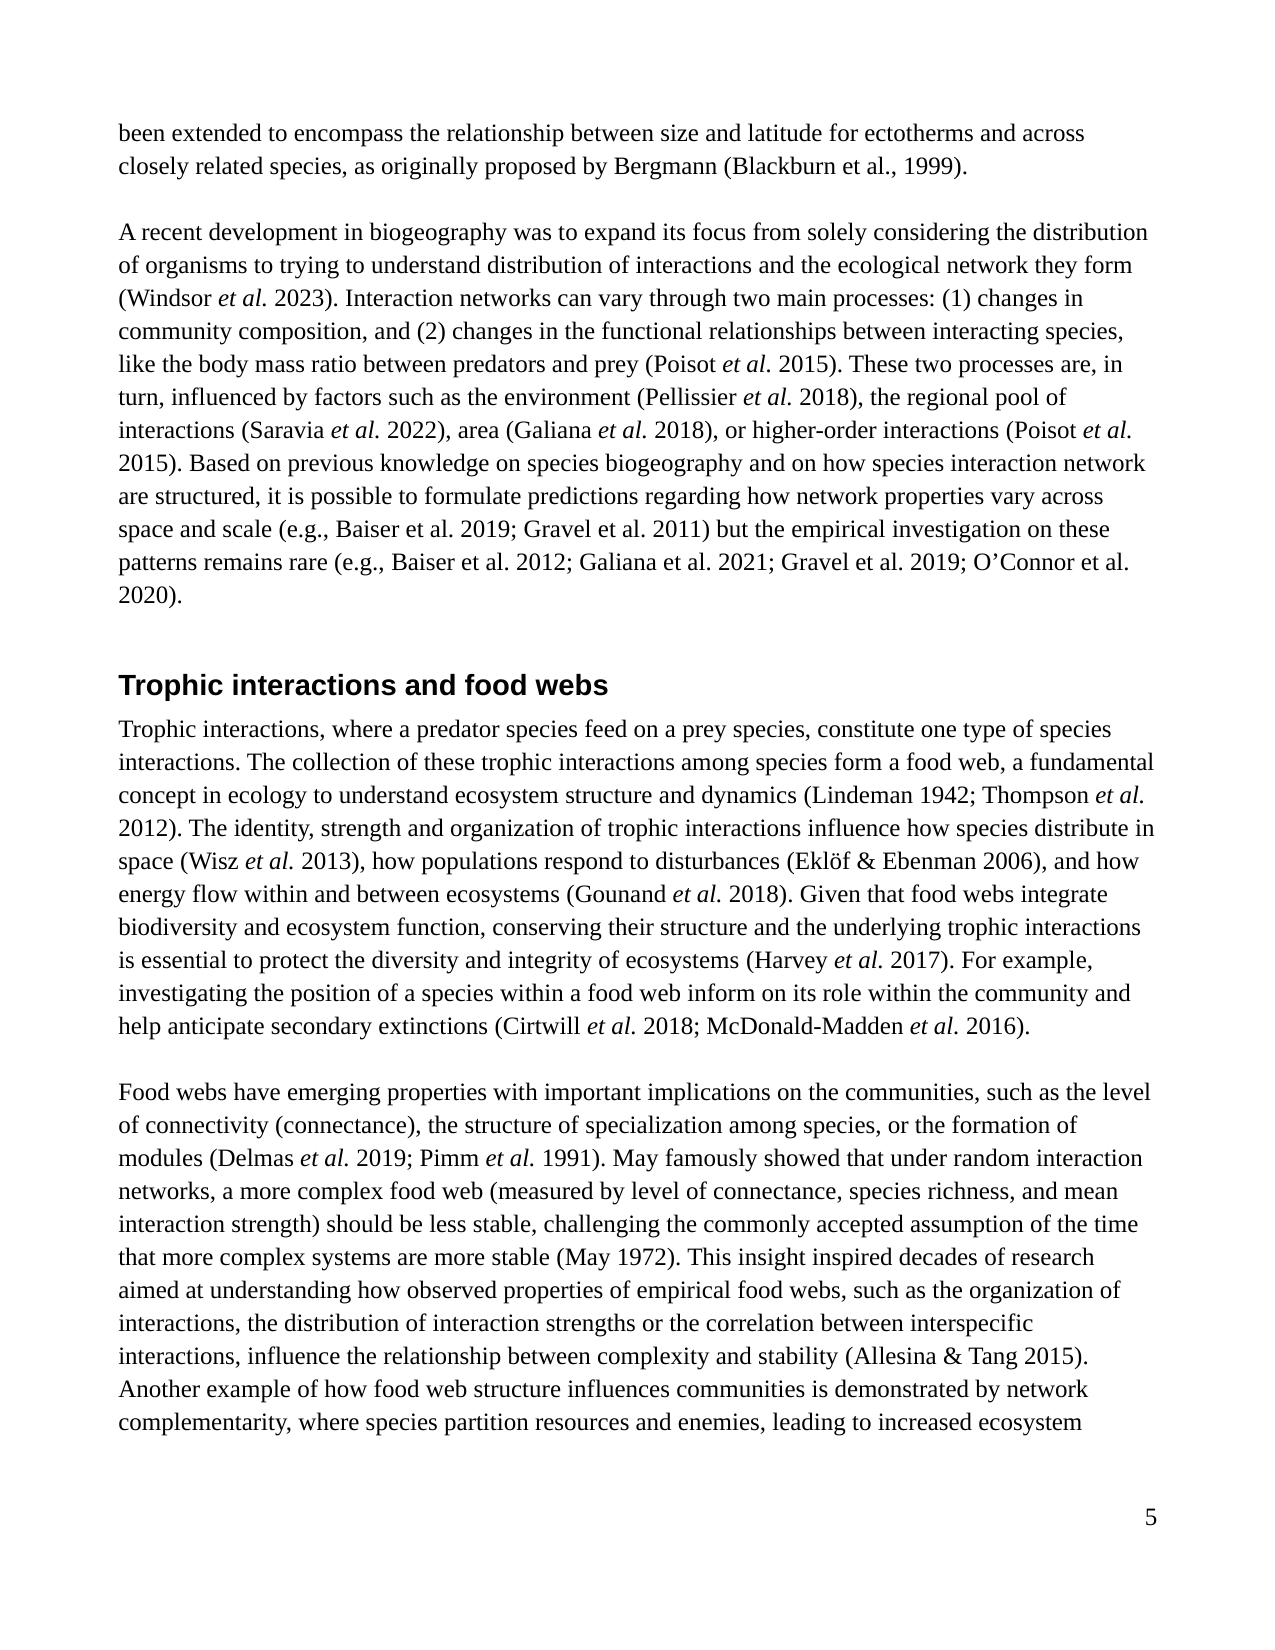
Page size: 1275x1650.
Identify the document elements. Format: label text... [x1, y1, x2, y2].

text been extended to encompass the relationship between size and latitude for ectotherms and across closely related species, as originally proposed by Bergmann (Blackburn et al., 1999). [118, 118, 1157, 180]
text A recent development in biogeography was to expand its focus from solely considering the distribution of organisms to trying to understand distribution of interactions and the ecological network they form (Windsor et al. 2023). Interaction networks can vary through two main processes: (1) changes in community composition, and (2) changes in the functional relationships between interacting species, like the body mass ratio between predators and prey (Poisot et al. 2015). These two processes are, in turn, influenced by factors such as the environment (Pellissier et al. 2018), the regional pool of interactions (Saravia et al. 2022), area (Galiana et al. 2018), or higher-order interactions (Poisot et al. 2015). Based on previous knowledge on species biogeography and on how species interaction network are structured, it is possible to formulate predictions regarding how network properties vary across space and scale (e.g., Baiser et al. 2019; Gravel et al. 2011) but the empirical investigation on these patterns remains rare (e.g., Baiser et al. 2012; Galiana et al. 2021; Gravel et al. 2019; O’Connor et al. 2020). [118, 217, 1157, 609]
subtitle Trophic interactions and food webs [118, 668, 1157, 701]
text Trophic interactions, where a predator species feed on a prey species, constitute one type of species interactions. The collection of these trophic interactions among species form a food web, a fundamental concept in ecology to understand ecosystem structure and dynamics (Lindeman 1942; Thompson et al. 2012). The identity, strength and organization of trophic interactions influence how species distribute in space (Wisz et al. 2013), how populations respond to disturbances (Eklöf & Ebenman 2006), and how energy flow within and between ecosystems (Gounand et al. 2018). Given that food webs integrate biodiversity and ecosystem function, conserving their structure and the underlying trophic interactions is essential to protect the diversity and integrity of ecosystems (Harvey et al. 2017). For example, investigating the position of a species within a food web inform on its role within the community and help anticipate secondary extinctions (Cirtwill et al. 2018; McDonald-Madden et al. 2016). [118, 714, 1157, 1040]
text Food webs have emerging properties with important implications on the communities, such as the level of connectivity (connectance), the structure of specialization among species, or the formation of modules (Delmas et al. 2019; Pimm et al. 1991). May famously showed that under random interaction networks, a more complex food web (measured by level of connectance, species richness, and mean interaction strength) should be less stable, challenging the commonly accepted assumption of the time that more complex systems are more stable (May 1972). This insight inspired decades of research aimed at understanding how observed properties of empirical food webs, such as the organization of interactions, the distribution of interaction strengths or the correlation between interspecific interactions, influence the relationship between complexity and stability (Allesina & Tang 2015). Another example of how food web structure influences communities is demonstrated by network complementarity, where species partition resources and enemies, leading to increased ecosystem [118, 1077, 1157, 1436]
